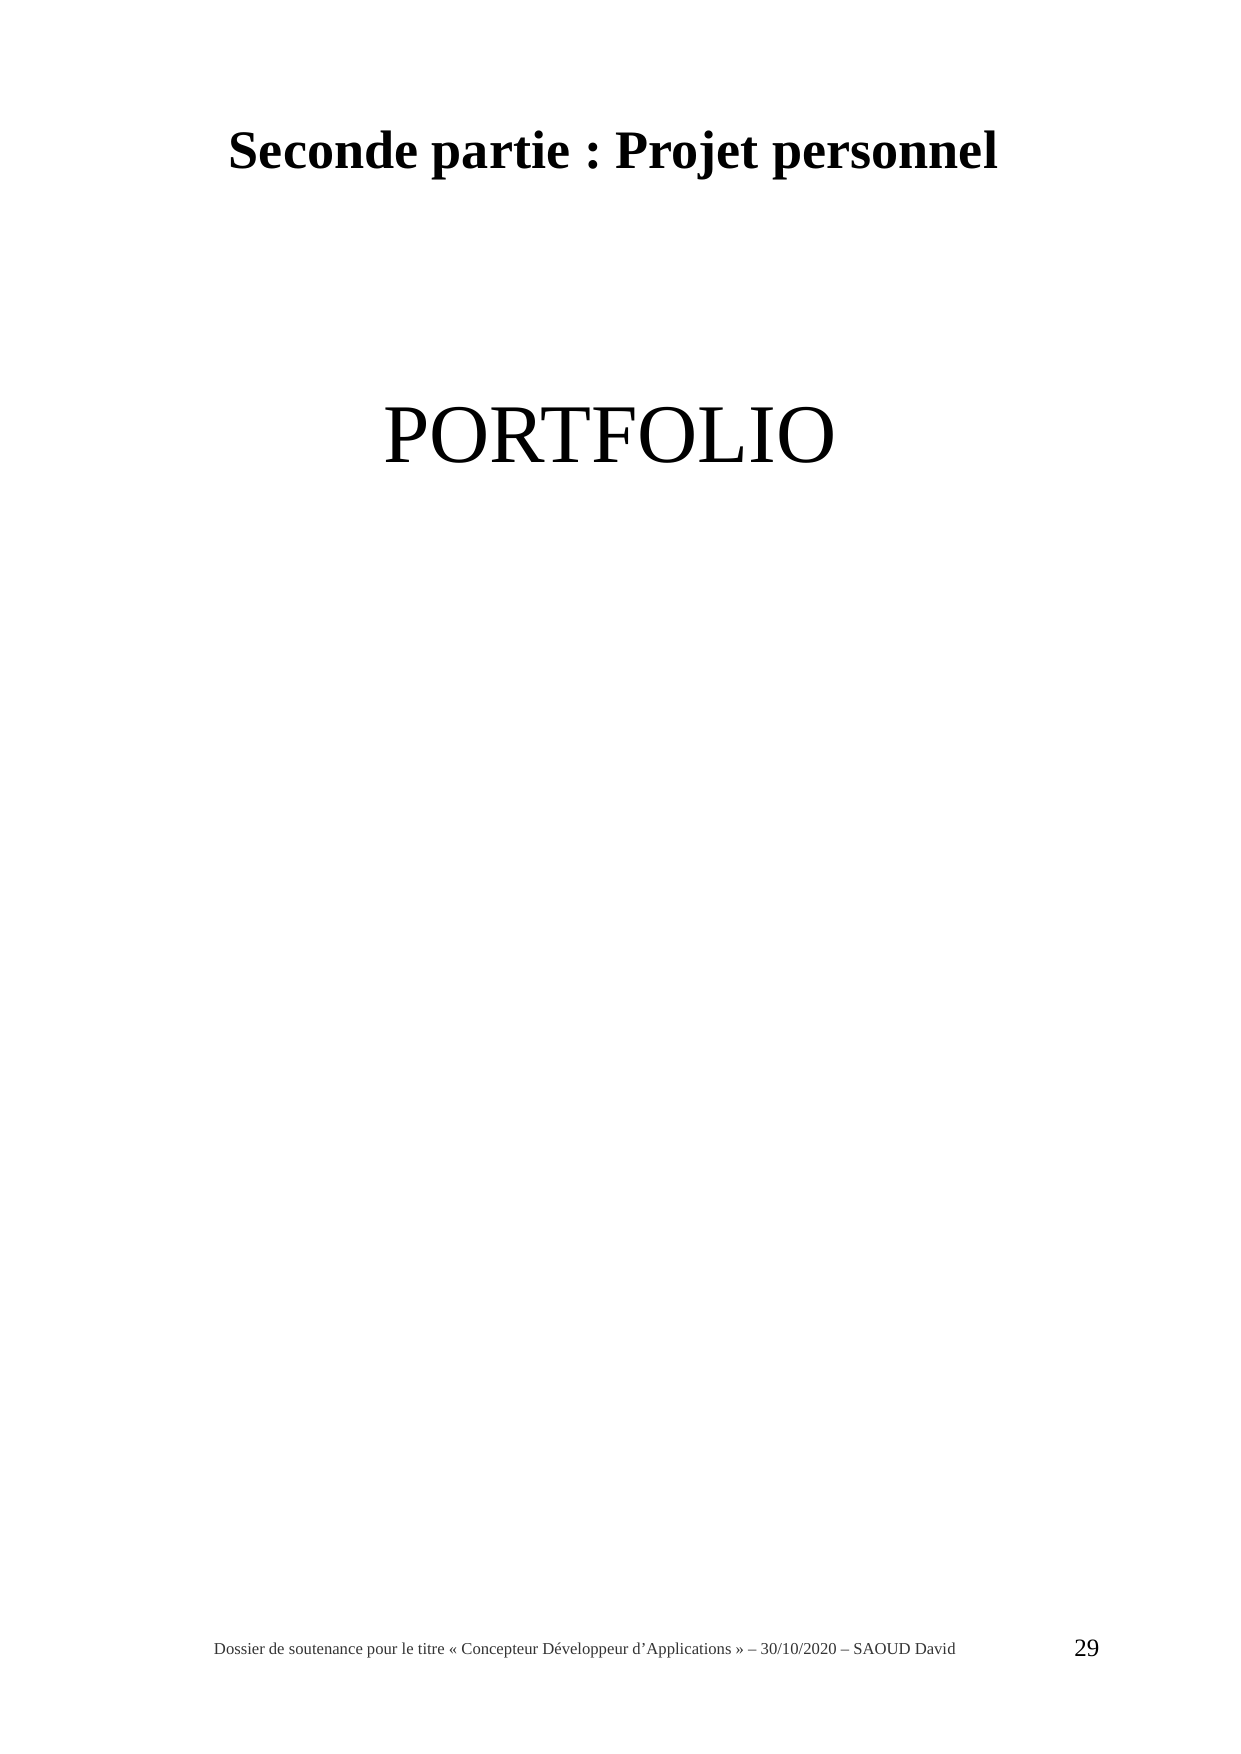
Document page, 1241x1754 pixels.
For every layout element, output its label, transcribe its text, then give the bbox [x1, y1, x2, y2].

subtitle Seconde partie : Projet personnel [118, 118, 1122, 180]
list PORTFOLIO [118, 384, 1122, 480]
